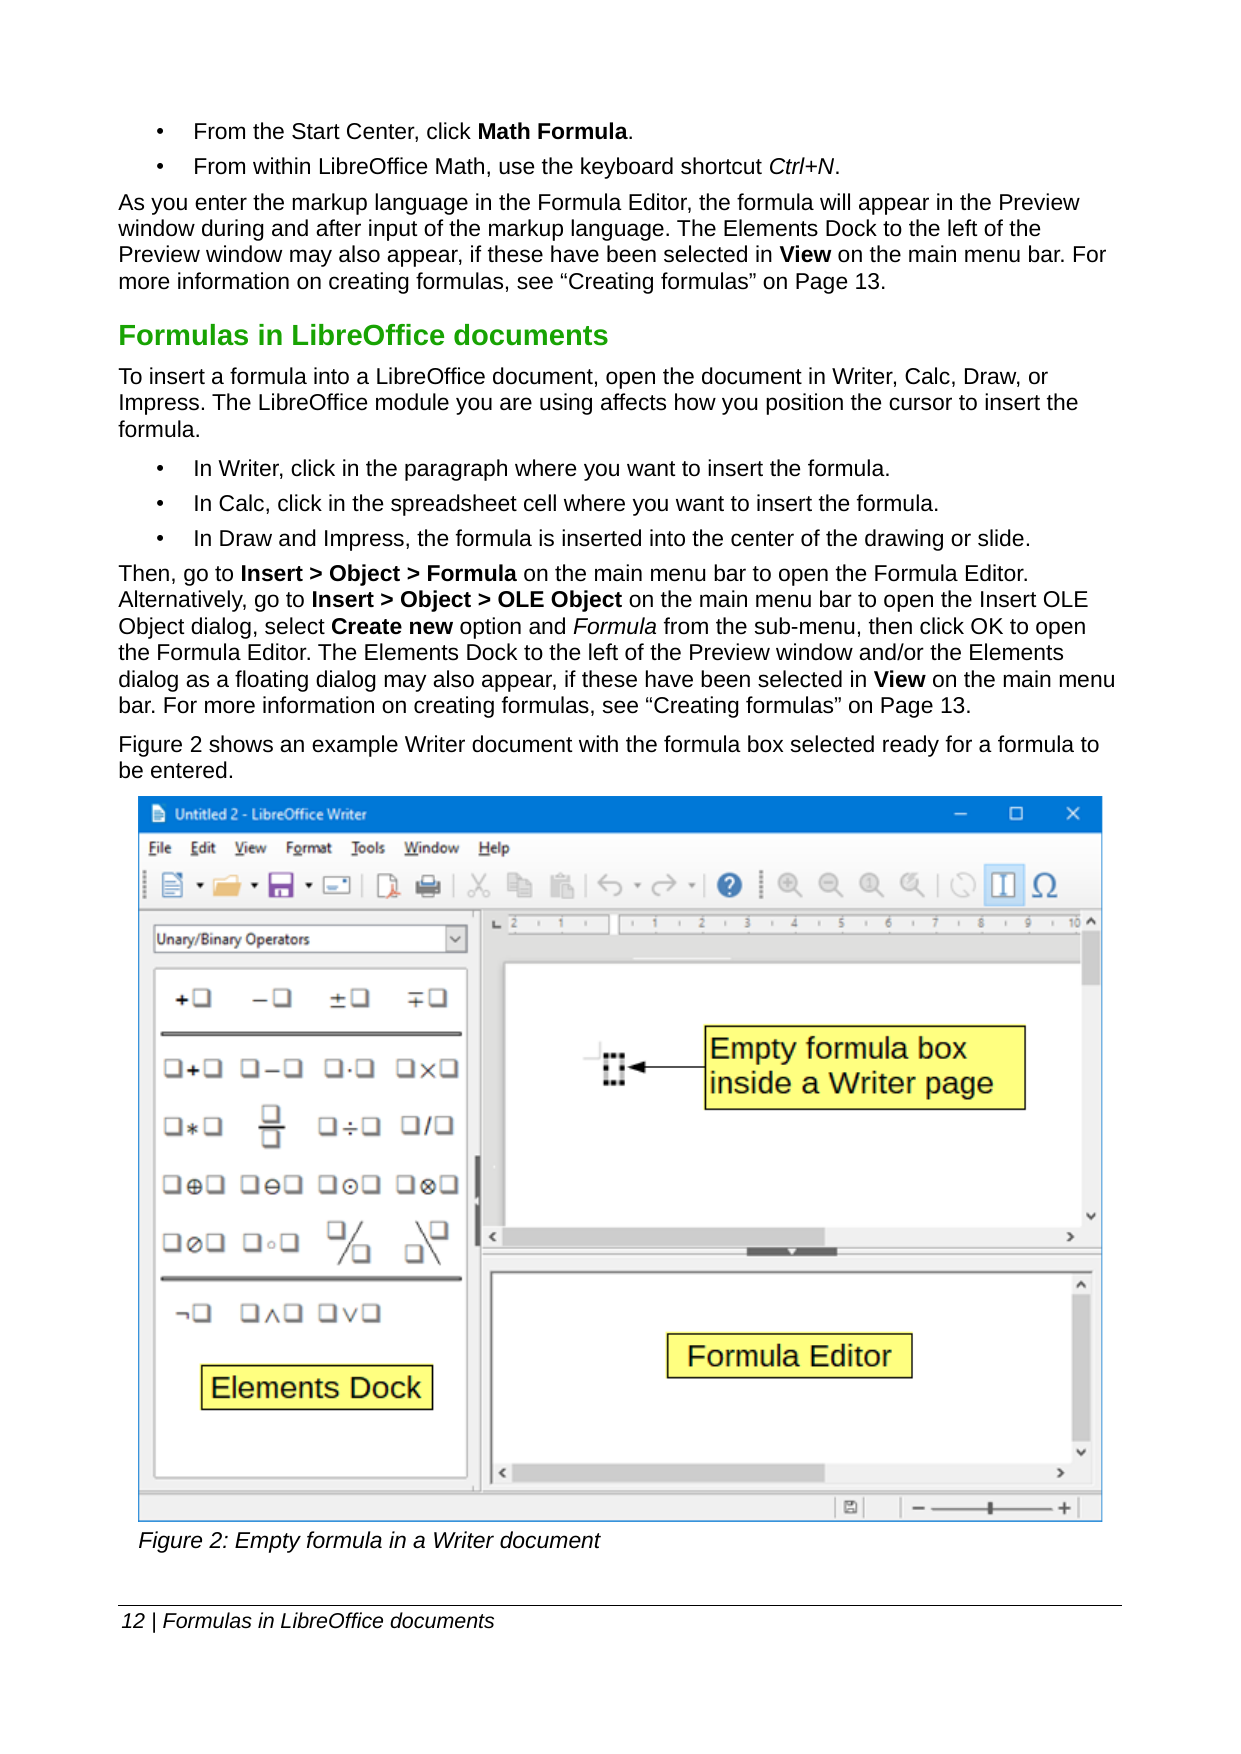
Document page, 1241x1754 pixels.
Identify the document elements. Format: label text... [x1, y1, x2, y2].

text Figure 2: Empty formula in a Writer document [138, 1522, 1102, 1553]
list From within LibreOffice Math, use the keyboard shortcut Ctrl+N. [156, 153, 1122, 180]
list In Writer, click in the paragraph where you want to insert the formula. [156, 454, 1122, 481]
list In Calc, click in the spreadsheet cell where you want to insert the formula. [156, 490, 1122, 516]
text Then, go to Insert > Object > Formula on the main menu bar to open the Formula Editor. Alternatively, go to Insert > Object > OLE Object on the main menu bar to open the Insert OLE Object dialog, select Create new option and Formula from the sub-menu, then click OK to open the Formula Editor. The Elements Dock to the left of the Preview window and/or the Elements dialog as a floating dialog may also appear, if these have been selected in View on the main menu bar. For more information on creating formulas, see “Creating formulas” on Page 13. [118, 560, 1122, 718]
text Figure 2 shows an example Writer document with the formula box selected ready for a formula to be entered. [118, 731, 1122, 783]
subtitle Formulas in LibreOffice documents [118, 318, 1122, 351]
list In Draw and Impress, the formula is inserted into the center of the drawing or slide. [156, 525, 1122, 551]
text To insert a formula into a LibreOffice document, open the document in Writer, Calc, Draw, or Impress. The LibreOffice module you are using affects how you position the cursor to insert the formula. [118, 363, 1122, 442]
picture [138, 796, 1103, 1522]
list From the Start Center, click Math Formula. [156, 118, 1122, 144]
text As you enter the markup language in the Formula Editor, the formula will appear in the Preview window during and after input of the markup language. The Elements Dock to the left of the Preview window may also appear, if these have been selected in View on the main menu bar. For more information on creating formulas, see “Creating formulas” on Page 13. [118, 188, 1122, 294]
